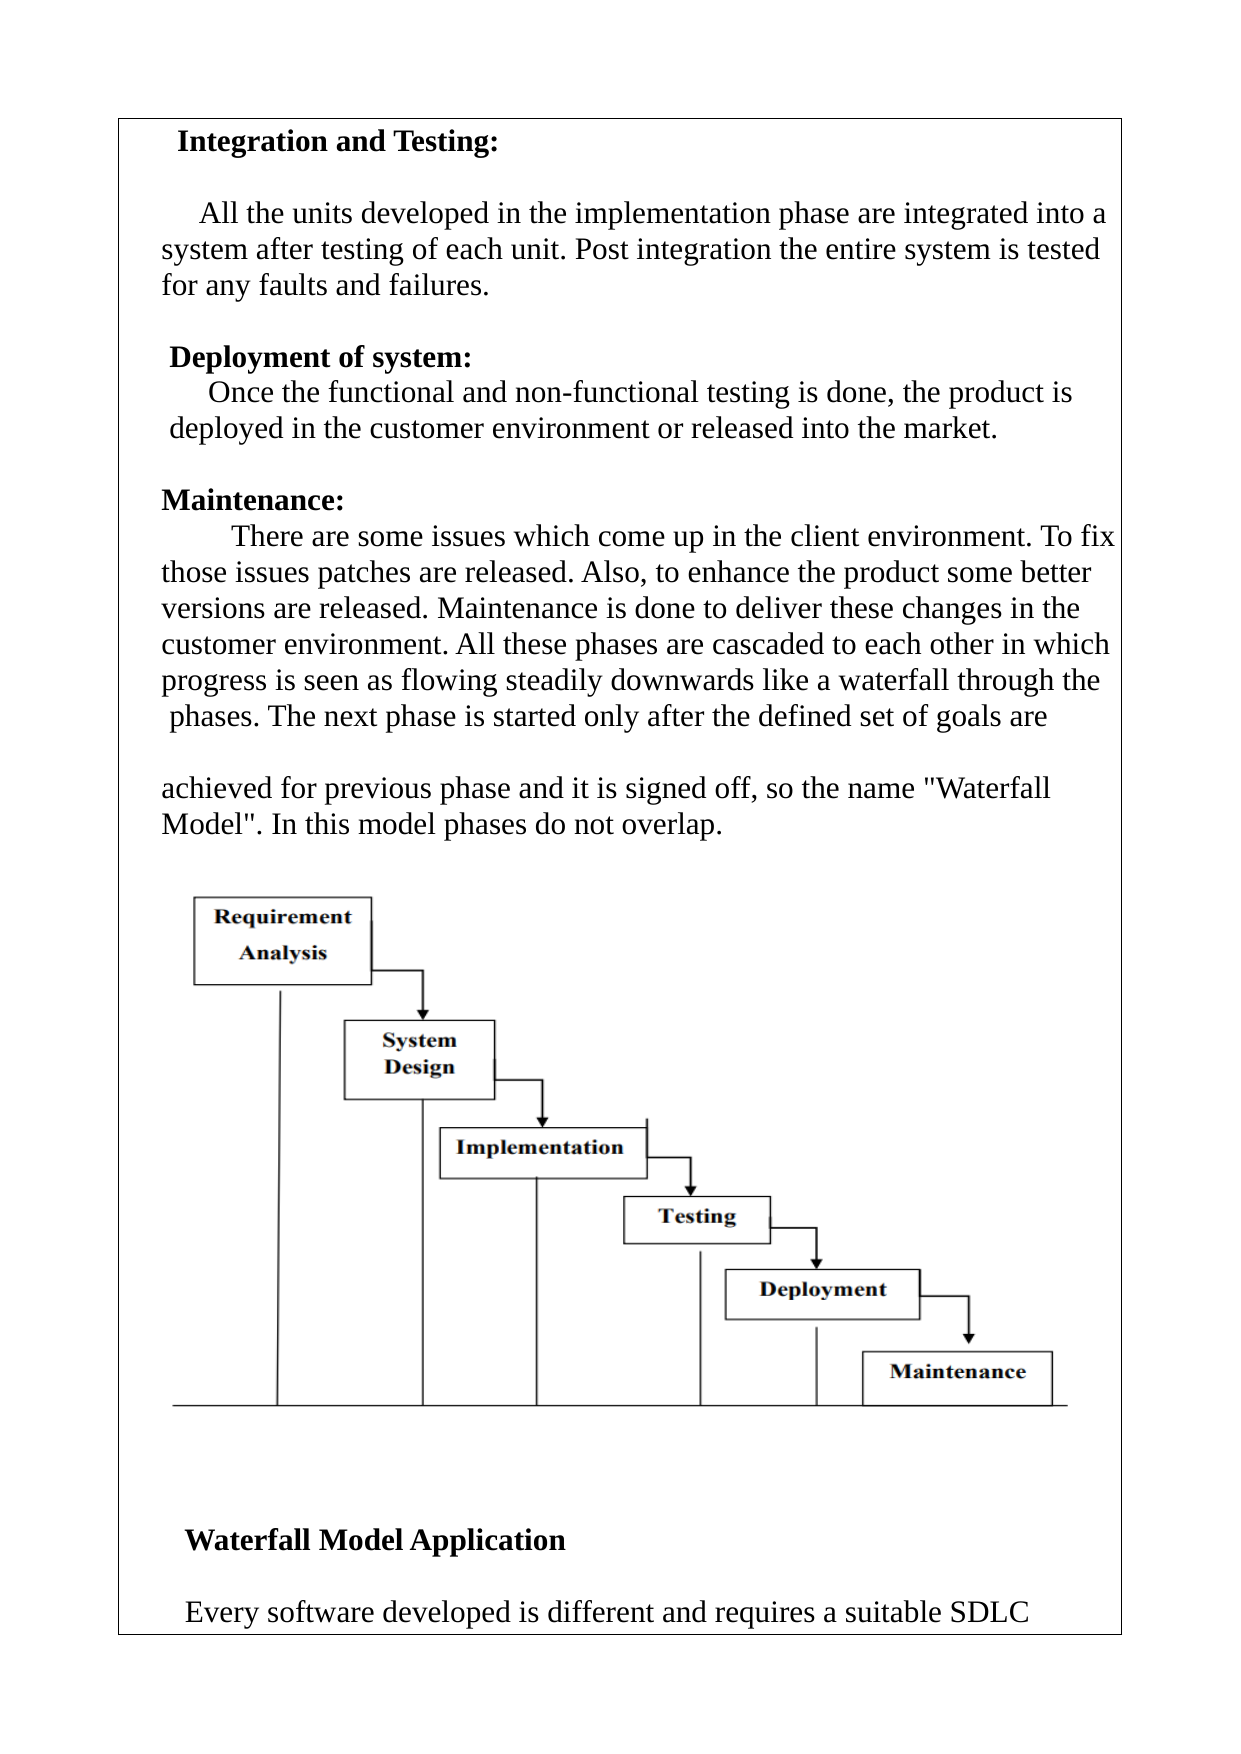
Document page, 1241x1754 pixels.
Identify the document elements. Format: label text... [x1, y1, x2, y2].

text customer environment. All these phases are cascaded to each other in which [122, 625, 1118, 661]
text progress is seen as flowing steadily downwards like a waterfall through the [122, 661, 1118, 697]
text All the units developed in the implementation phase are integrated into a [122, 194, 1118, 230]
text phases. The next phase is started only after the defined set of goals are [122, 697, 1118, 733]
text versions are released. Maintenance is done to deliver these changes in the [122, 589, 1118, 625]
text Waterfall Model Application [122, 1521, 1118, 1557]
text Once the functional and non-functional testing is done, the product is [122, 374, 1118, 410]
text those issues patches are released. Also, to enhance the product some better [122, 553, 1118, 589]
text Every software developed is different and requires a suitable SDLC [122, 1593, 1118, 1629]
text system after testing of each unit. Post integration the entire system is tested [122, 230, 1118, 266]
text for any faults and failures. [122, 266, 1118, 302]
text There are some issues which come up in the client environment. To fix [122, 517, 1118, 553]
text deployed in the customer environment or released into the market. [122, 410, 1118, 446]
text Model". In this model phases do not overlap. [122, 805, 1118, 841]
text achieved for previous phase and it is signed off, so the name "Waterfall [122, 769, 1118, 805]
picture [122, 876, 1116, 1444]
text Deployment of system: [122, 338, 1118, 374]
text Integration and Testing: [122, 122, 1118, 158]
text Maintenance: [122, 482, 1118, 517]
